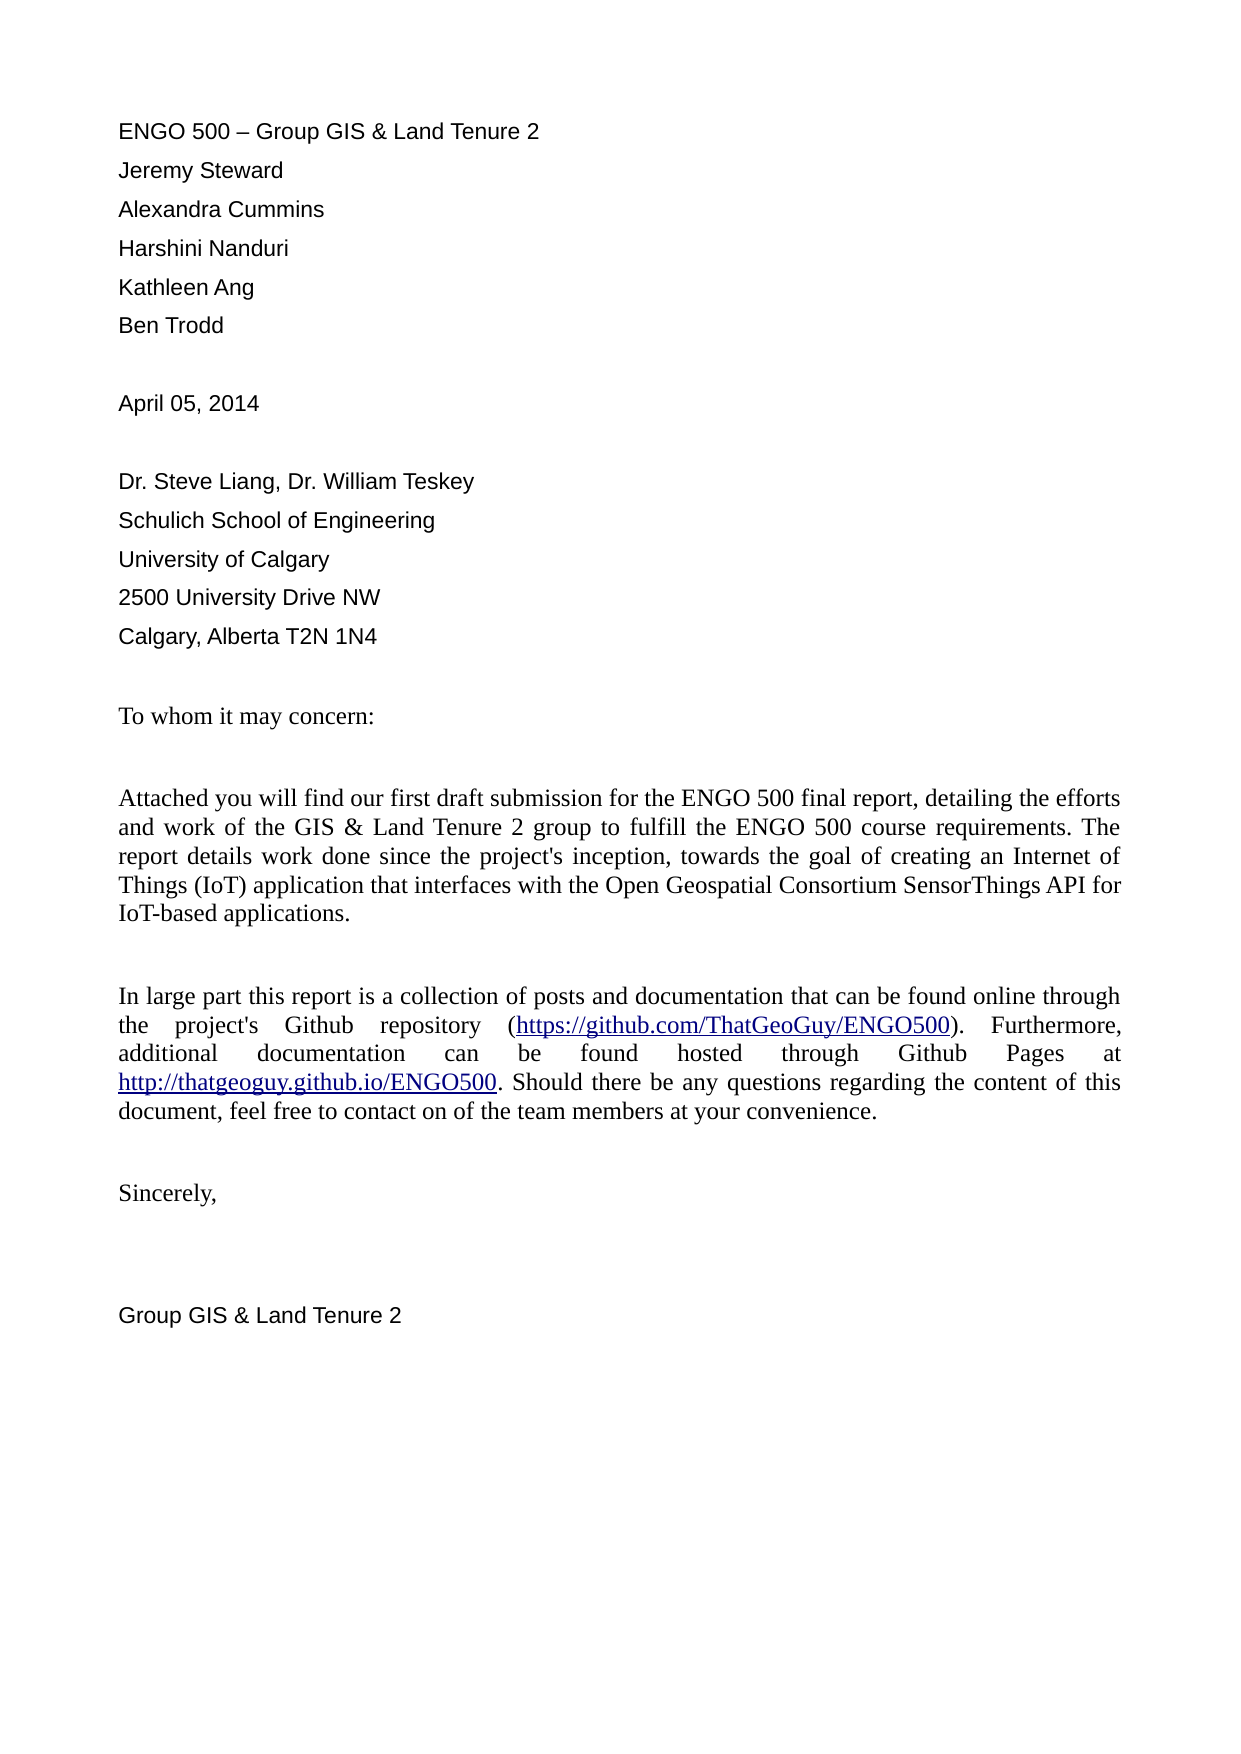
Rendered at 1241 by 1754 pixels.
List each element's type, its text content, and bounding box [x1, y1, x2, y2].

text 2500 University Drive NW [118, 584, 1122, 611]
text Sincerely, [118, 1178, 1122, 1207]
text Kathleen Ang [118, 273, 1122, 300]
text Attached you will find our first draft submission for the ENGO 500 final report, detailing the efforts and work of the GIS & Land Tenure 2 group to fulfill the ENGO 500 course requirements. The report details work done since the project's inception, towards the goal of creating an Internet of Things (IoT) application that interfaces with the Open Geospatial Consortium SensorThings API for IoT-based applications. [118, 783, 1122, 927]
text ENGO 500 – Group GIS & Land Tenure 2 [118, 118, 1122, 144]
text Harshini Nanduri [118, 235, 1122, 261]
text Jeremy Steward [118, 157, 1122, 183]
text In large part this report is a collection of posts and documentation that can be found online through the project's Github repository (https://github.com/ThatGeoGuy/ENGO500). Furthermore, additional documentation can be found hosted through Github Pages at http://thatgeoguy.github.io/ENGO500. Should there be any questions regarding the content of this document, feel free to contact on of the team members at your convenience. [118, 981, 1122, 1125]
text To whom it may concern: [118, 701, 1122, 730]
text University of Calgary [118, 546, 1122, 572]
text April 05, 2014 [118, 390, 1122, 416]
text Ben Trodd [118, 312, 1122, 339]
text Calgary, Alberta T2N 1N4 [118, 623, 1122, 649]
text Dr. Steve Liang, Dr. William Teskey [118, 468, 1122, 494]
text Alexandra Cummins [118, 196, 1122, 222]
text Group GIS & Land Tenure 2 [118, 1302, 1122, 1328]
text Schulich School of Engineering [118, 507, 1122, 533]
